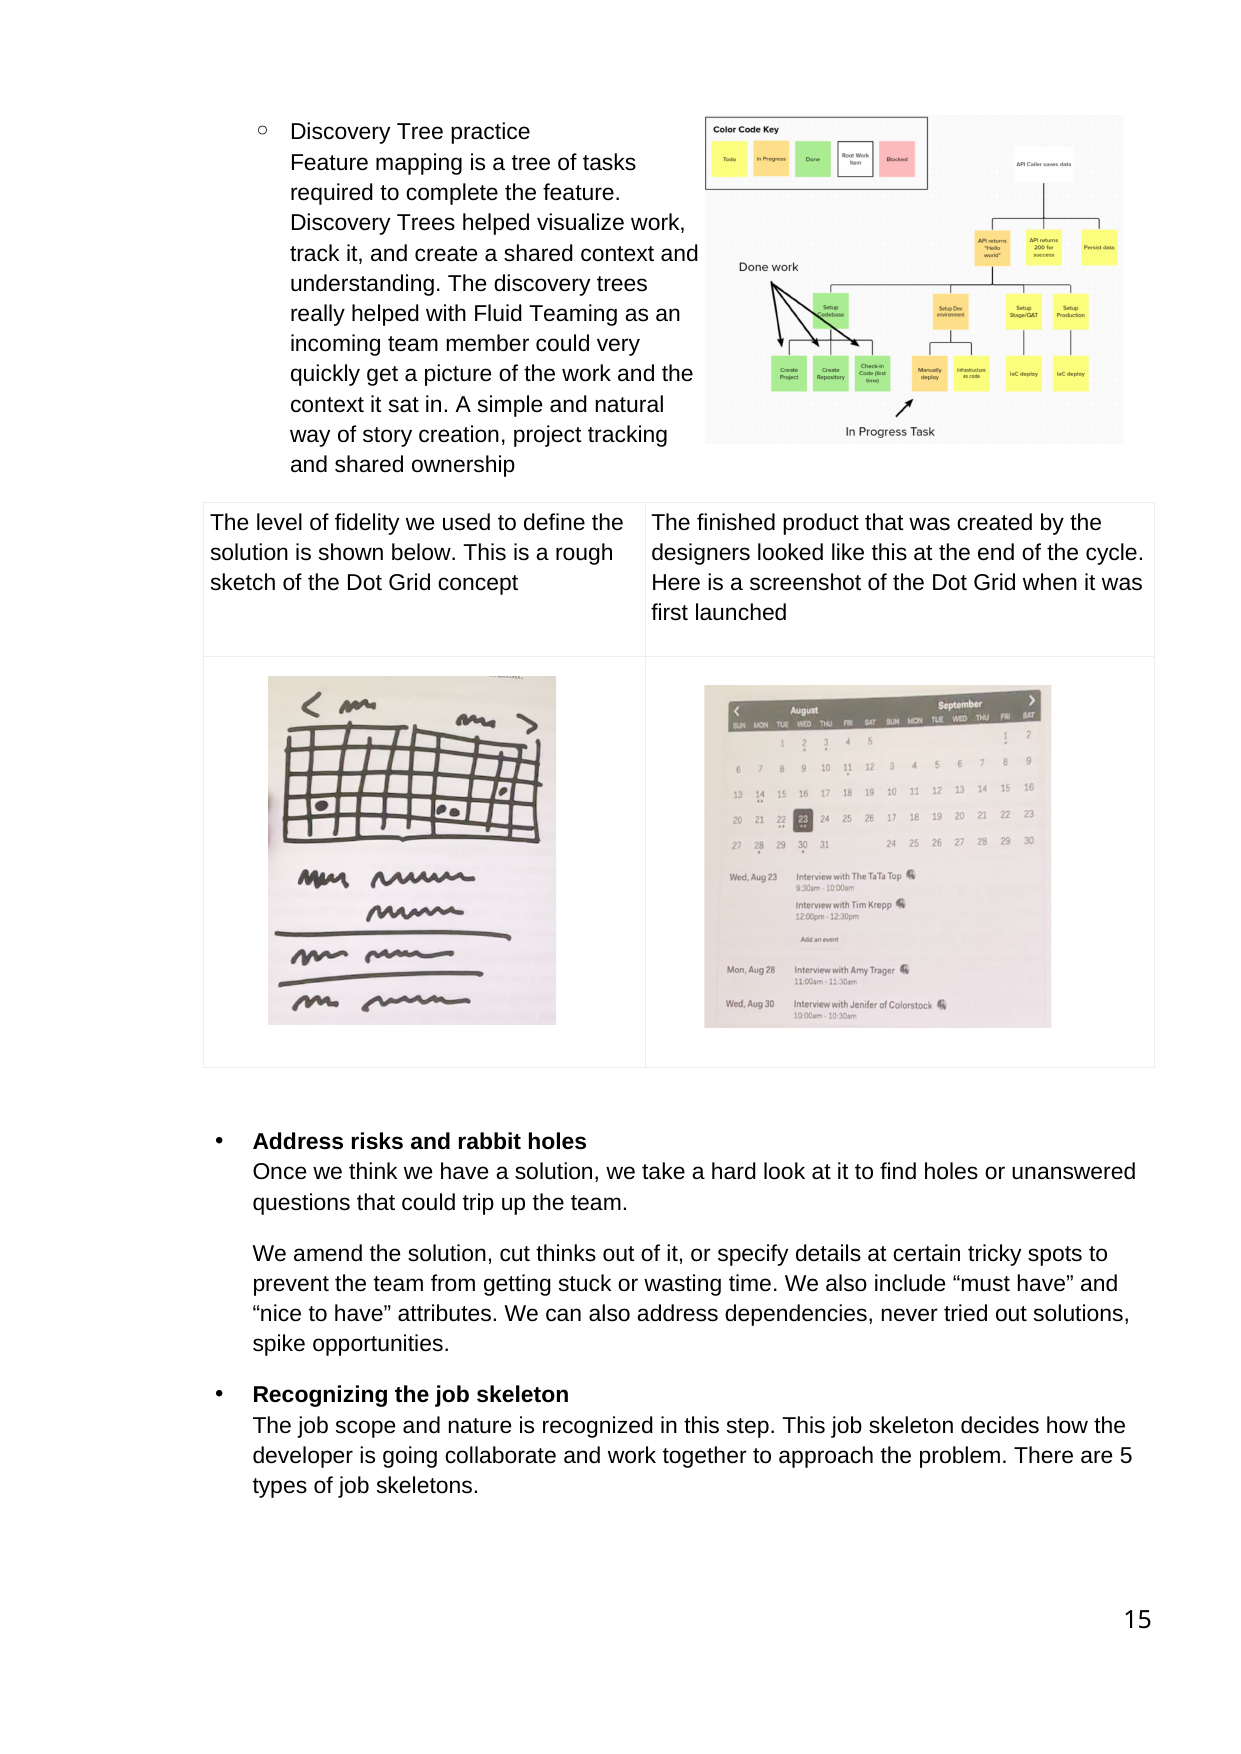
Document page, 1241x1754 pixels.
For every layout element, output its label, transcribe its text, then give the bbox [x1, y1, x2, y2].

picture [268, 676, 557, 1025]
table_cell [646, 657, 1154, 1067]
list Discovery Tree practice Feature mapping is a tree of tasks required to complete the feature. Discovery Trees helped visualize work, track it, and create a shared context and understanding. The discovery trees really helped with Fluid Teaming as an incoming team member could very quickly get a picture of the work and the context it sat in. A simple and natural way of story creation, project tracking and shared ownership [252, 118, 1152, 477]
table_header The level of fidelity we used to define the solution is shown below. This is a rough sketch of the Dot Grid concept [204, 503, 645, 656]
picture [704, 115, 1124, 444]
list Address risks and rabbit holes Once we think we have a solution, we take a hard look at it to find holes or unanswered questions that could trip up the team. [215, 1128, 1152, 1215]
list Recognizing the job skeleton The job scope and nature is recognized in this step. This job skeleton decides how the developer is going collaborate and work together to approach the problem. There are 5 types of job skeletons. [215, 1381, 1152, 1499]
list We amend the solution, cut thinks out of it, or specify details at certain tricky spots to prevent the team from getting stuck or wasting time. We also include “must have” and “nice to have” attributes. We can also address dependencies, never tried out solutions, spike opportunities. [215, 1239, 1152, 1357]
table_cell [204, 657, 645, 1067]
table_header The finished product that was created by the designers looked like this at the end of the cycle. Here is a screenshot of the Dot Grid when it was first launched [646, 503, 1154, 656]
picture [704, 685, 1052, 1028]
